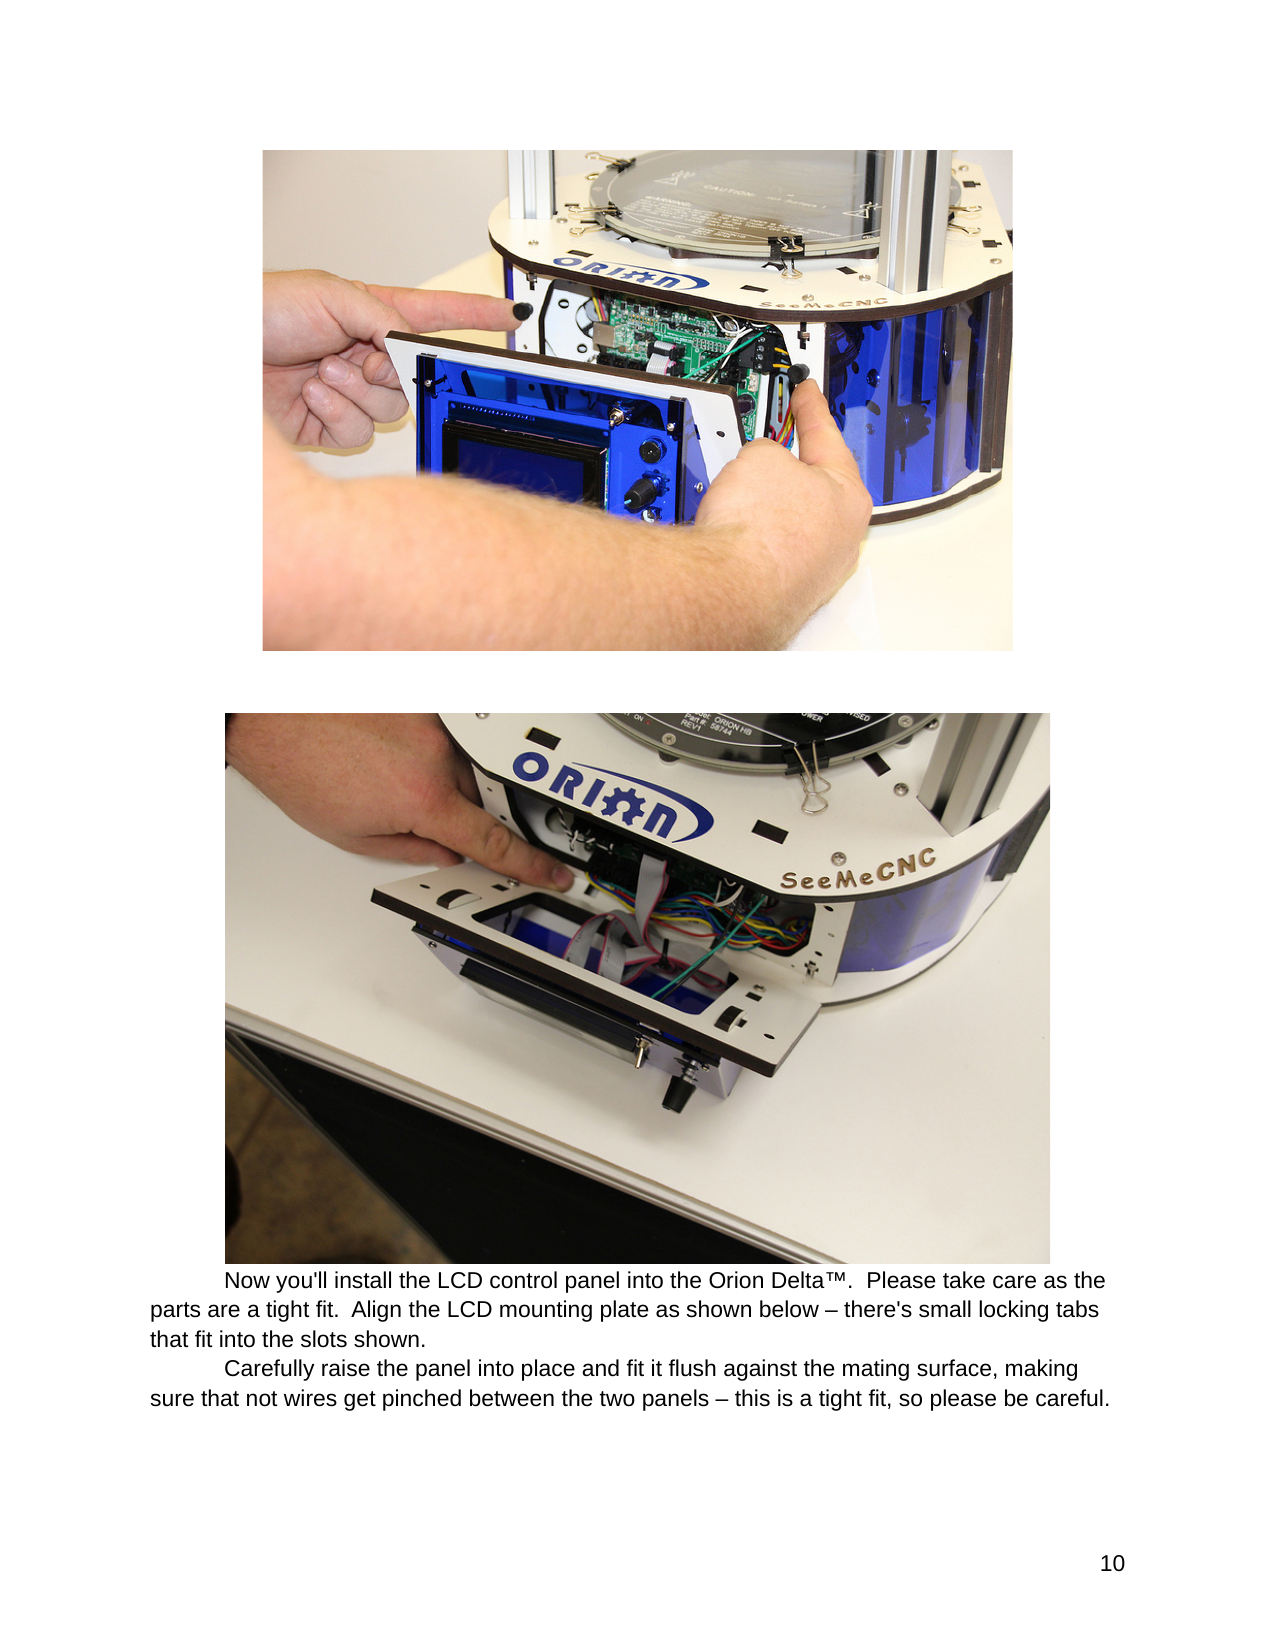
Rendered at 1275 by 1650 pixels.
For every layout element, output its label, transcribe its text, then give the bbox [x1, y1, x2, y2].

picture [225, 713, 1050, 1264]
text Now you'll install the LCD control panel into the Orion Delta™. Please take care as the parts are a tight fit. Align the LCD mounting plate as shown below – there's small locking tabs that fit into the slots shown. [150, 713, 1125, 1352]
text Carefully raise the panel into place and fit it flush against the mating surface, making sure that not wires get pinched between the two panels – this is a tight fit, so please be careful. [150, 1356, 1125, 1411]
picture [262, 150, 1013, 651]
